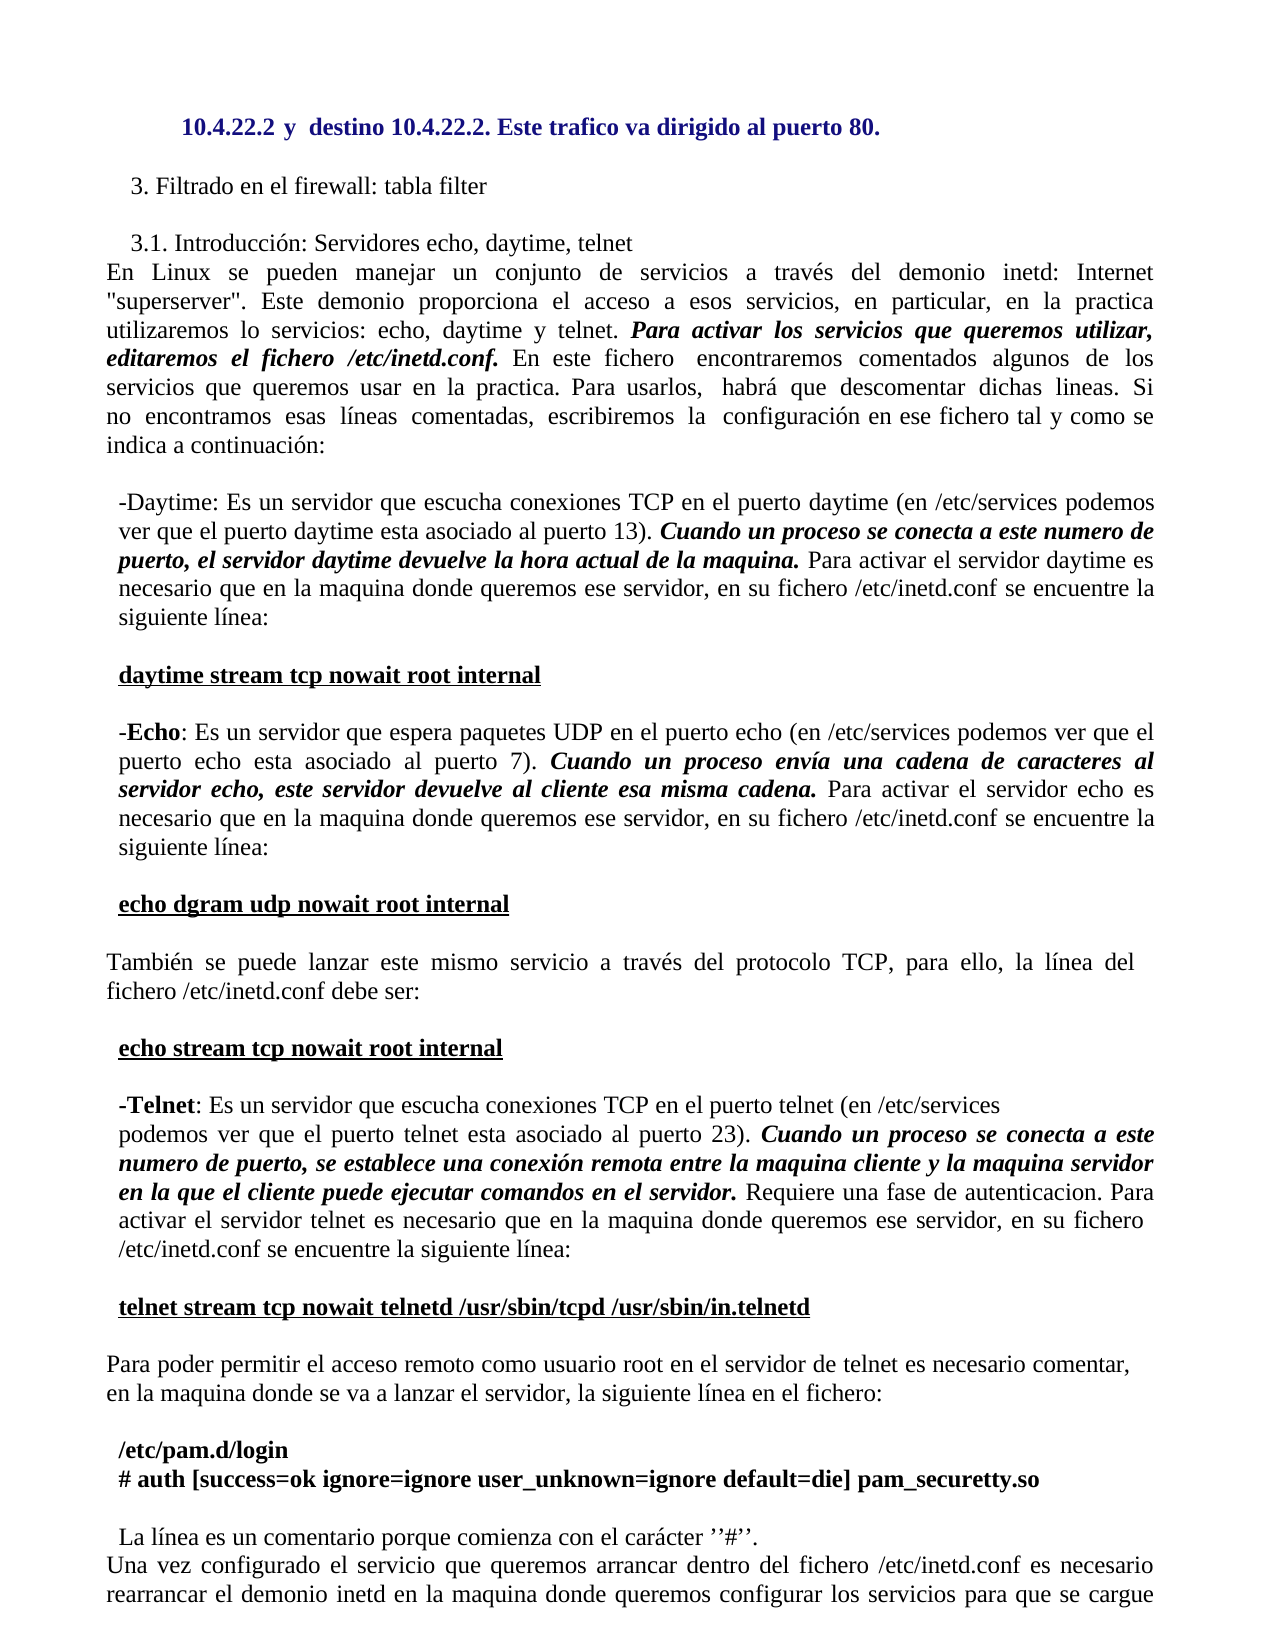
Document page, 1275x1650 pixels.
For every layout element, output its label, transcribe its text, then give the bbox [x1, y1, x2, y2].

list 10.4.22.2 y destino 10.4.22.2. Este trafico va dirigido al puerto 80. [144, 112, 1167, 141]
subtitle telnet stream tcp nowait telnetd /usr/sbin/tcpd /usr/sbin/in.telnetd [118, 1292, 1167, 1321]
subtitle /etc/pam.d/login [118, 1436, 1167, 1464]
subtitle daytime stream tcp nowait root internal [118, 660, 1167, 688]
text /etc/inetd.conf se encuentre la siguiente línea: [118, 1234, 1167, 1263]
subtitle echo dgram udp nowait root internal [118, 889, 1167, 918]
text # auth [success=ok ignore=ignore user_unknown=ignore default=die] pam_securetty.so [118, 1464, 1167, 1493]
text Para poder permitir el acceso remoto como usuario root en el servidor de telnet es necesario comentar, en la maquina donde se va a lanzar el servidor, la siguiente línea en el fichero: [106, 1349, 1153, 1407]
text También se puede lanzar este mismo servicio a través del protocolo TCP, para ello, la línea del fichero /etc/inetd.conf debe ser: [106, 947, 1153, 1004]
list Filtrado en el firewall: tabla filter [130, 171, 1167, 200]
text podemos ver que el puerto telnet esta asociado al puerto 23). Cuando un proceso se conecta a este numero de puerto, se establece una conexión remota entre la maquina cliente y la maquina servidor en la que el cliente puede ejecutar comandos en el servidor. Requiere una fase de autenticacion. Para activar el servidor telnet es necesario que en la maquina donde queremos ese servidor, en su fichero [118, 1119, 1155, 1234]
text -Daytime: Es un servidor que escucha conexiones TCP en el puerto daytime (en /etc/services podemos ver que el puerto daytime esta asociado al puerto 13). Cuando un proceso se conecta a este numero de puerto, el servidor daytime devuelve la hora actual de la maquina. Para activar el servidor daytime es necesario que en la maquina donde queremos ese servidor, en su fichero /etc/inetd.conf se encuentre la siguiente línea: [118, 487, 1155, 631]
subtitle echo stream tcp nowait root internal [118, 1033, 1167, 1062]
text -Echo: Es un servidor que espera paquetes UDP en el puerto echo (en /etc/services podemos ver que el puerto echo esta asociado al puerto 7). Cuando un proceso envía una cadena de caracteres al servidor echo, este servidor devuelve al cliente esa misma cadena. Para activar el servidor echo es necesario que en la maquina donde queremos ese servidor, en su fichero /etc/inetd.conf se encuentre la siguiente línea: [118, 717, 1155, 861]
text En Linux se pueden manejar un conjunto de servicios a través del demonio inetd: Internet "superserver". Este demonio proporciona el acceso a esos servicios, en particular, en la practica utilizaremos lo servicios: echo, daytime y telnet. Para activar los servicios que queremos utilizar, editaremos el fichero /etc/inetd.conf. En este fichero encontraremos comentados algunos de los servicios que queremos usar en la practica. Para usarlos, habrá que descomentar dichas lineas. Si no encontramos esas líneas comentadas, escribiremos la configuración en ese fichero tal y como se indica a continuación: [106, 257, 1154, 458]
text -Telnet: Es un servidor que escucha conexiones TCP en el puerto telnet (en /etc/services [118, 1091, 1167, 1119]
text Una vez configurado el servicio que queremos arrancar dentro del fichero /etc/inetd.conf es necesario rearrancar el demonio inetd en la maquina donde queremos configurar los servicios para que se cargue [106, 1551, 1154, 1608]
list Introducción: Servidores echo, daytime, telnet [130, 228, 1167, 257]
text La línea es un comentario porque comienza con el carácter ’’#’’. [118, 1522, 1167, 1551]
